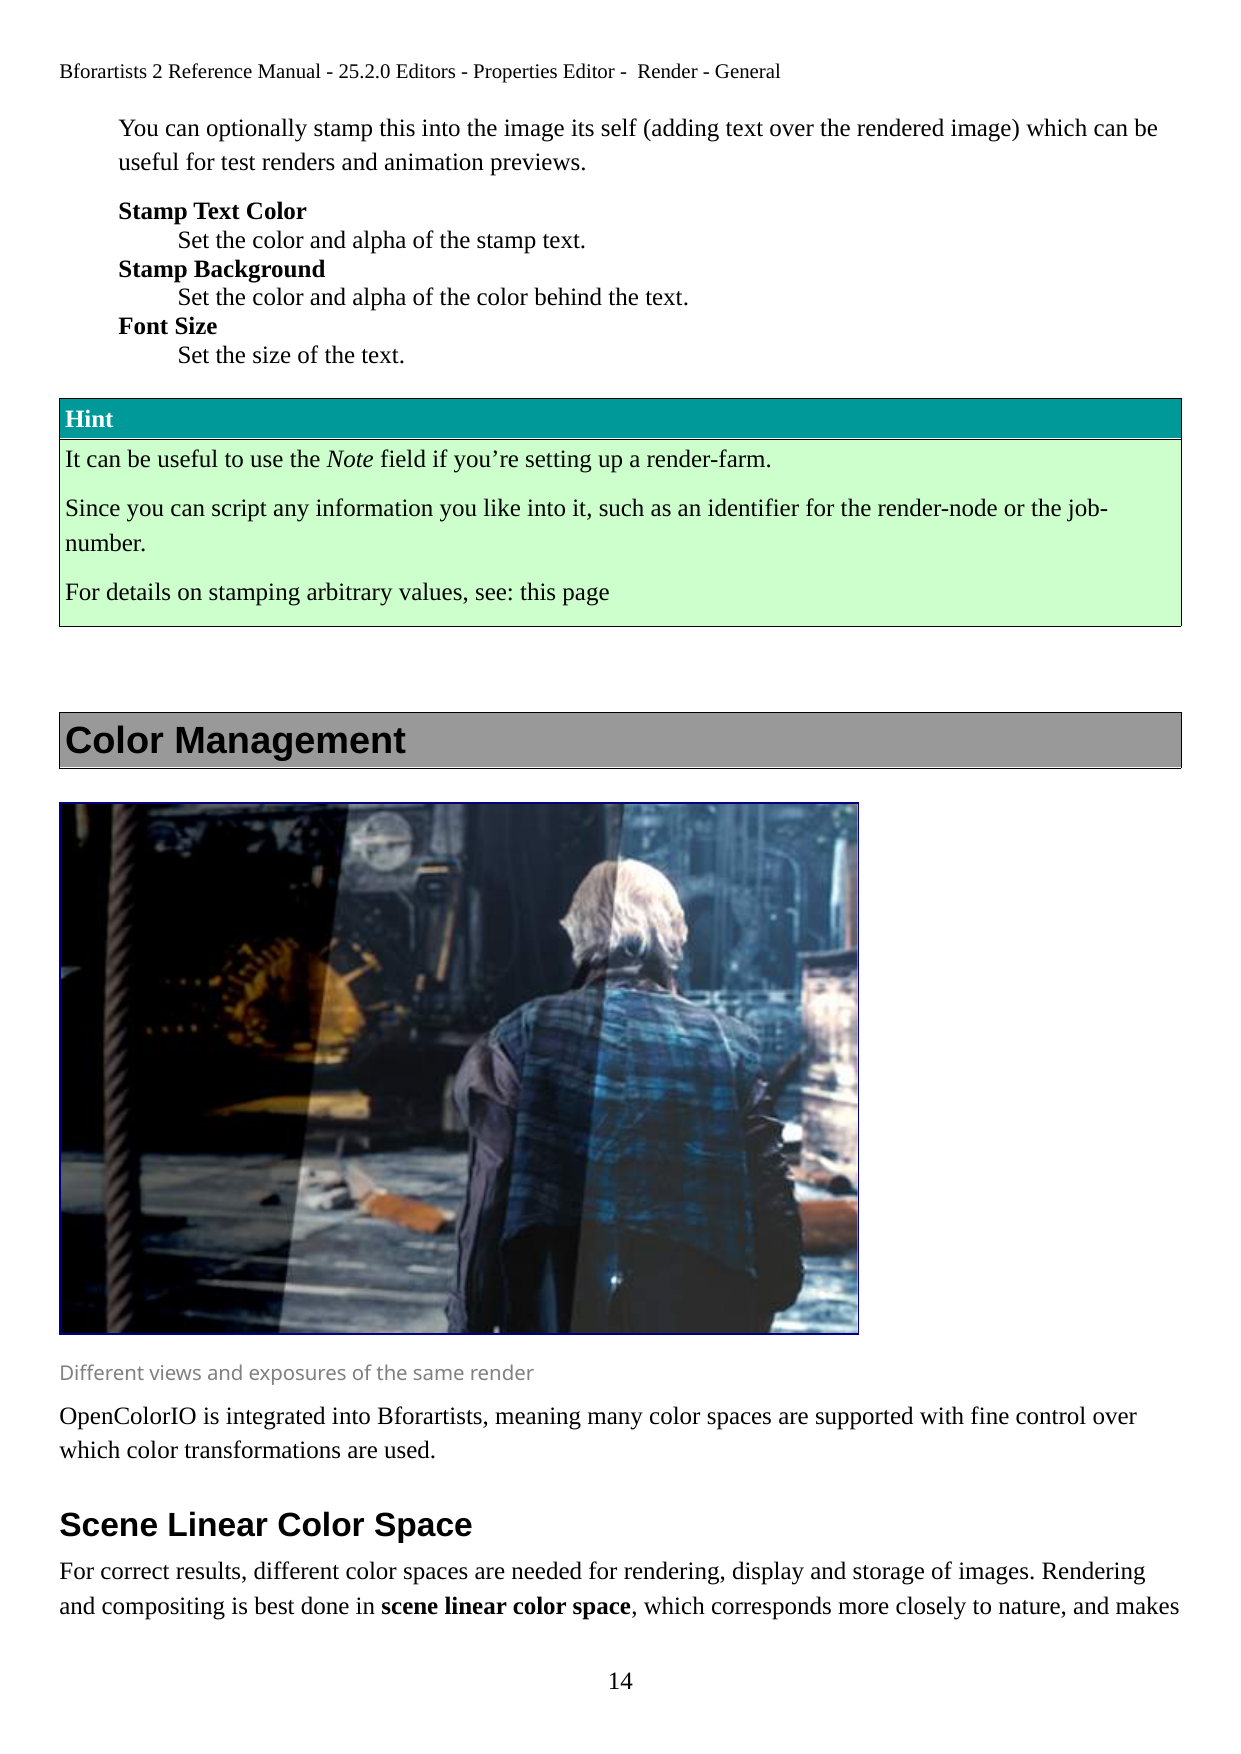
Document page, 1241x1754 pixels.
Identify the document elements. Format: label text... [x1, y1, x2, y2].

subtitle Stamp Text Color [118, 196, 1181, 225]
text For correct results, different color spaces are needed for rendering, display and storage of images. Rendering and compositing is best done in scene linear color space, which corresponds more closely to nature, and makes [59, 1556, 1181, 1620]
list Set the color and alpha of the color behind the text. [177, 282, 1181, 311]
table_header Hint [60, 399, 1181, 438]
subtitle Scene Linear Color Space [59, 1505, 1181, 1544]
table_header Color Management [60, 713, 1181, 767]
text Different views and exposures of the same render [59, 1355, 1181, 1386]
table_cell It can be useful to use the Note field if you’re setting up a render-farm. Since you can script any information you like into it, such as an identifier for the render-node or the job-number. For details on stamping arbitrary values, see: this page [60, 440, 1181, 626]
list Set the size of the text. [177, 340, 1181, 369]
list Set the color and alpha of the stamp text. [177, 225, 1181, 254]
picture [61, 804, 858, 1333]
subtitle Font Size [118, 311, 1181, 340]
text OpenColorIO is integrated into Bforartists, meaning many color spaces are supported with fine control over which color transformations are used. [59, 1401, 1181, 1464]
text You can optionally stamp this into the image its self (adding text over the rendered image) which can be useful for test renders and animation previews. [118, 113, 1181, 176]
subtitle Stamp Background [118, 254, 1181, 282]
